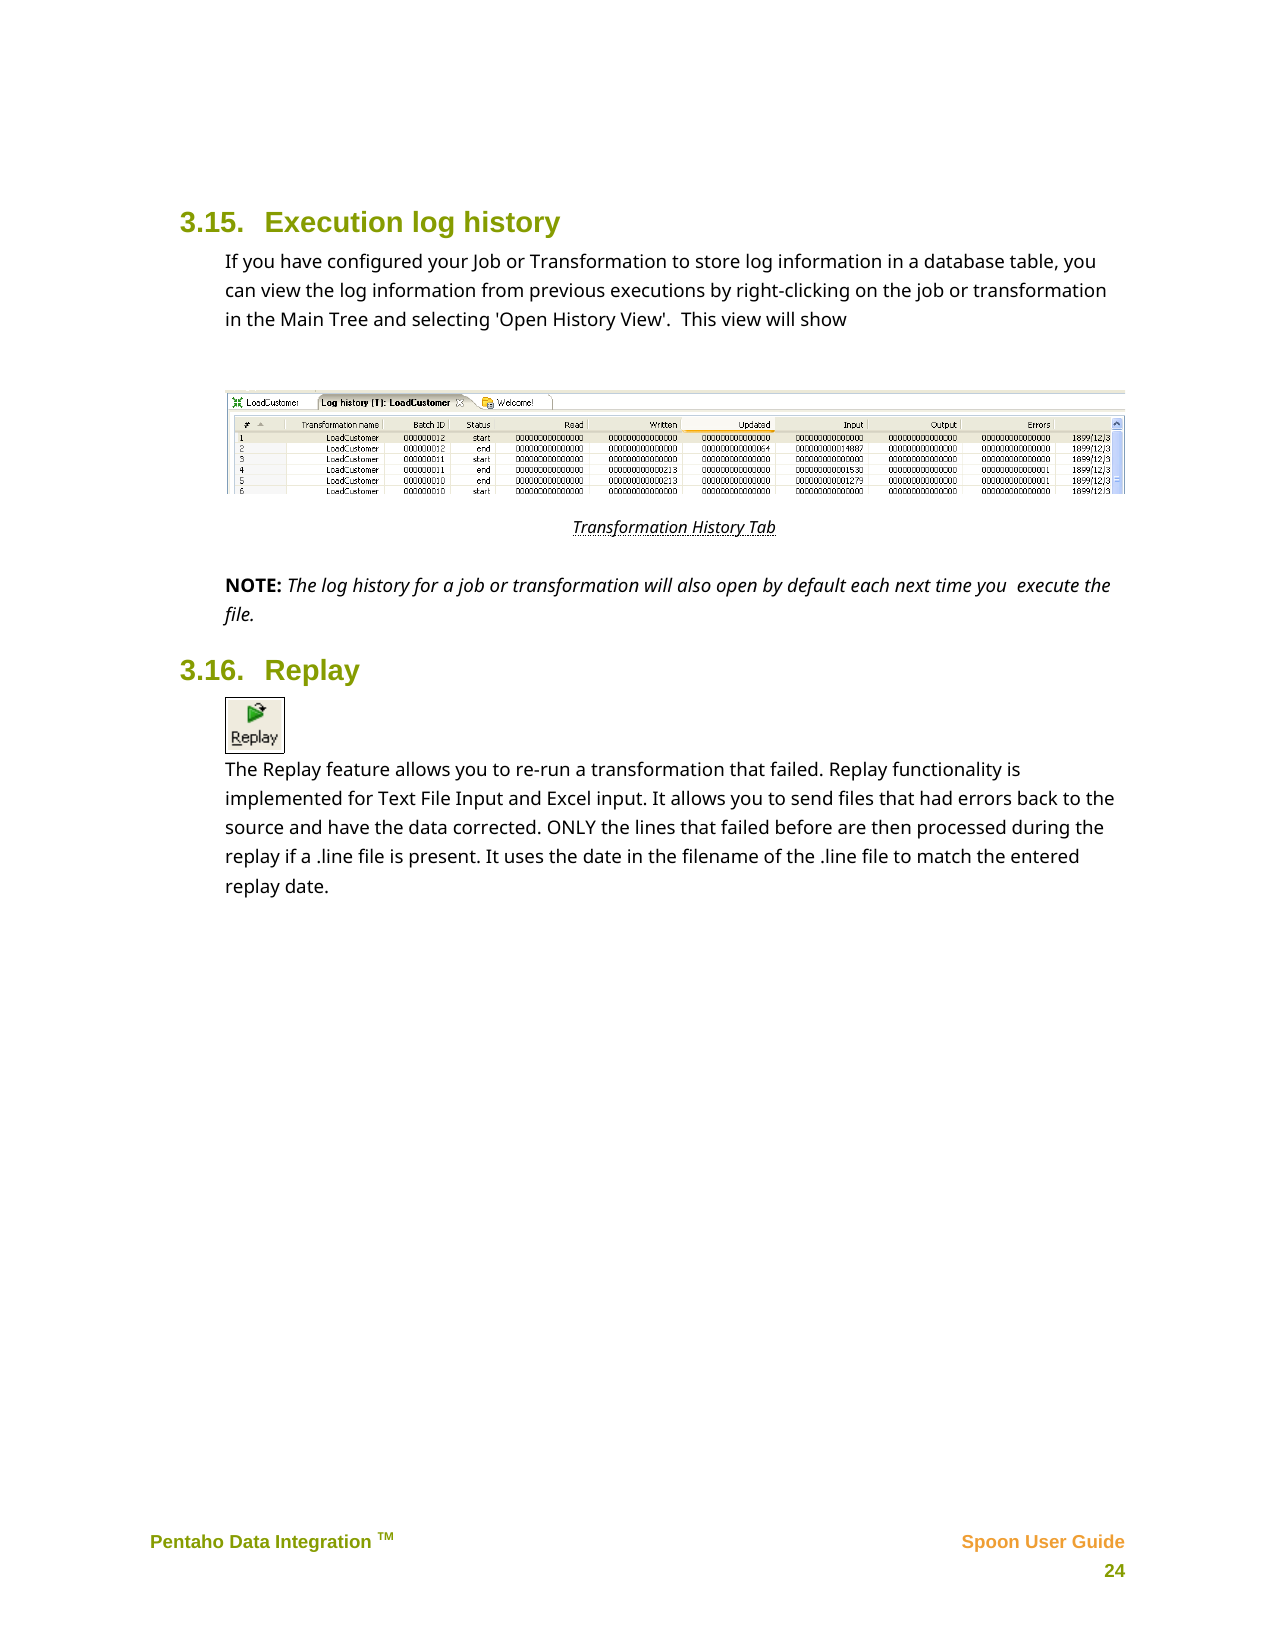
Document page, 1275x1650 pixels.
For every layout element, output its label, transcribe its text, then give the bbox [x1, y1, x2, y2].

text NOTE: The log history for a job or transformation will also open by default each next time you execute the file. [225, 569, 1125, 628]
text If you have configured your Job or Transformation to store log information in a database table, you can view the log information from previous executions by right-clicking on the job or transformation in the Main Tree and selecting 'Open History View'. This view will show [225, 245, 1125, 333]
subtitle Replay [179, 653, 1125, 687]
text The Replay feature allows you to re-run a transformation that failed. Replay functionality is implemented for Text File Input and Excel input. It allows you to send files that had errors back to the source and have the data corrected. ONLY the lines that failed before are then processed during the replay if a .line file is present. It uses the date in the filename of the .line file to match the entered replay date. [225, 694, 1125, 899]
picture [228, 700, 282, 750]
text Transformation History Tab [227, 516, 1123, 539]
picture [225, 390, 1125, 494]
subtitle Execution log history [179, 204, 1125, 239]
